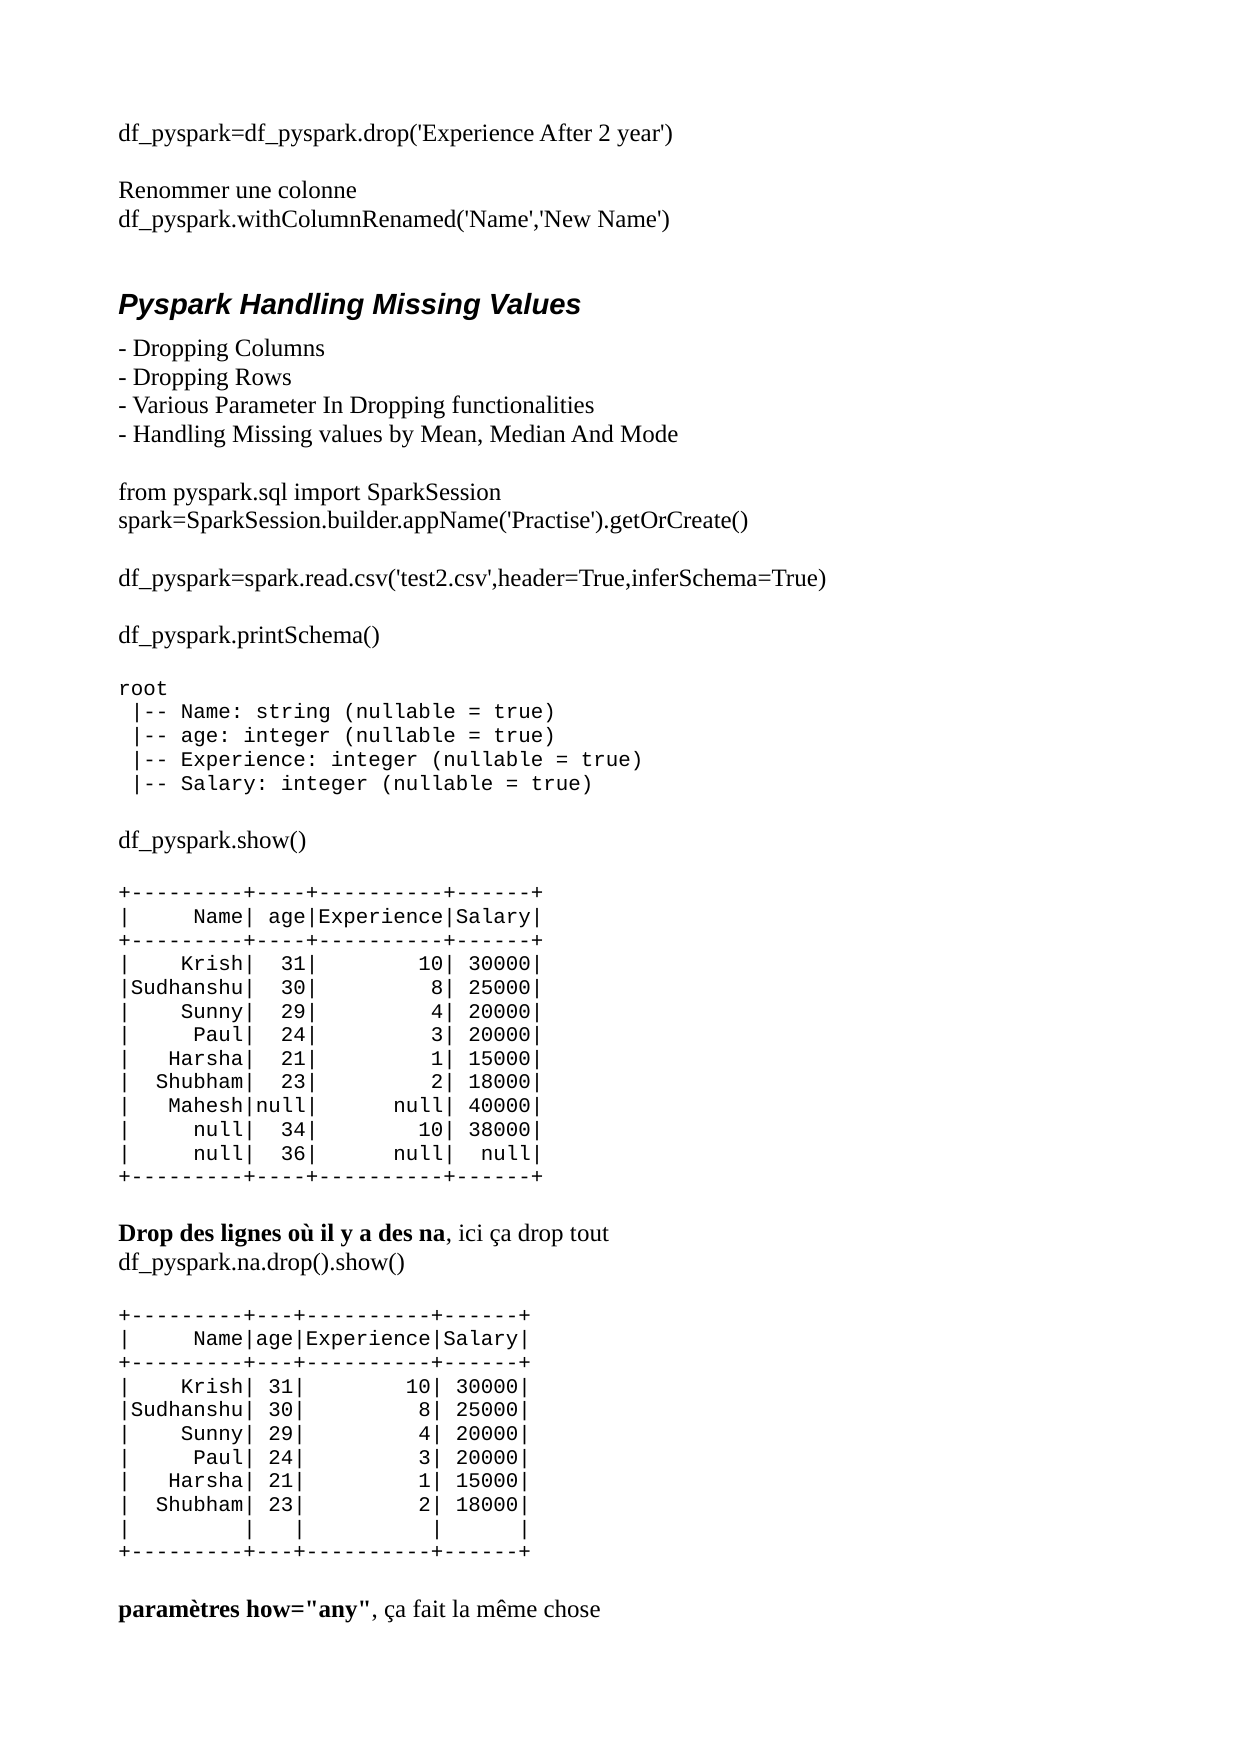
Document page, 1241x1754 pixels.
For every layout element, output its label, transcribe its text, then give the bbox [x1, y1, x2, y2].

text +---------+----+----------+------+ [118, 930, 1122, 953]
text df_pyspark.show() [118, 825, 1122, 854]
text |-- Name: string (nullable = true) [118, 702, 1122, 725]
text df_pyspark=df_pyspark.drop('Experience After 2 year') [118, 118, 1122, 147]
text - Dropping Columns [118, 333, 1122, 362]
text +---------+----+----------+------+ [118, 1166, 1122, 1190]
text | Mahesh|null| null| 40000| [118, 1095, 1122, 1119]
text df_pyspark.na.drop().show() [118, 1247, 1122, 1276]
text - Various Parameter In Dropping functionalities [118, 390, 1122, 419]
text | Paul| 24| 3| 20000| [118, 1024, 1122, 1048]
text |Sudhanshu| 30| 8| 25000| [118, 977, 1122, 1001]
text | Harsha| 21| 1| 15000| [118, 1048, 1122, 1072]
text df_pyspark.printSchema() [118, 620, 1122, 649]
subtitle Pyspark Handling Missing Values [118, 287, 1122, 320]
text |Sudhanshu| 30| 8| 25000| [118, 1399, 1122, 1423]
text - Handling Missing values by Mean, Median And Mode [118, 419, 1122, 448]
text | Shubham| 23| 2| 18000| [118, 1072, 1122, 1095]
text from pyspark.sql import SparkSession [118, 477, 1122, 505]
text +---------+---+----------+------+ [118, 1352, 1122, 1376]
text | Krish| 31| 10| 30000| [118, 1376, 1122, 1399]
text root [118, 678, 1122, 702]
text |-- Salary: integer (nullable = true) [118, 772, 1122, 796]
text Renommer une colonne [118, 176, 1122, 204]
text Drop des lignes où il y a des na, ici ça drop tout [118, 1218, 1122, 1247]
text |-- age: integer (nullable = true) [118, 725, 1122, 749]
text |-- Experience: integer (nullable = true) [118, 749, 1122, 772]
text +---------+---+----------+------+ [118, 1305, 1122, 1328]
text df_pyspark.withColumnRenamed('Name','New Name') [118, 204, 1122, 233]
text | Name| age|Experience|Salary| [118, 906, 1122, 930]
text - Dropping Rows [118, 362, 1122, 390]
text | null| 34| 10| 38000| [118, 1119, 1122, 1142]
text paramètres how="any", ça fait la même chose [118, 1594, 1122, 1622]
text | Paul| 24| 3| 20000| [118, 1447, 1122, 1470]
text spark=SparkSession.builder.appName('Practise').getOrCreate() [118, 505, 1122, 534]
text +---------+----+----------+------+ [118, 882, 1122, 906]
text | Shubham| 23| 2| 18000| [118, 1494, 1122, 1518]
text | Sunny| 29| 4| 20000| [118, 1423, 1122, 1447]
text | Harsha| 21| 1| 15000| [118, 1470, 1122, 1494]
text +---------+---+----------+------+ [118, 1541, 1122, 1565]
text df_pyspark=spark.read.csv('test2.csv',header=True,inferSchema=True) [118, 563, 1122, 592]
text | null| 36| null| null| [118, 1142, 1122, 1166]
text | | | | | [118, 1518, 1122, 1541]
text | Name|age|Experience|Salary| [118, 1328, 1122, 1352]
text | Sunny| 29| 4| 20000| [118, 1001, 1122, 1024]
text | Krish| 31| 10| 30000| [118, 953, 1122, 977]
